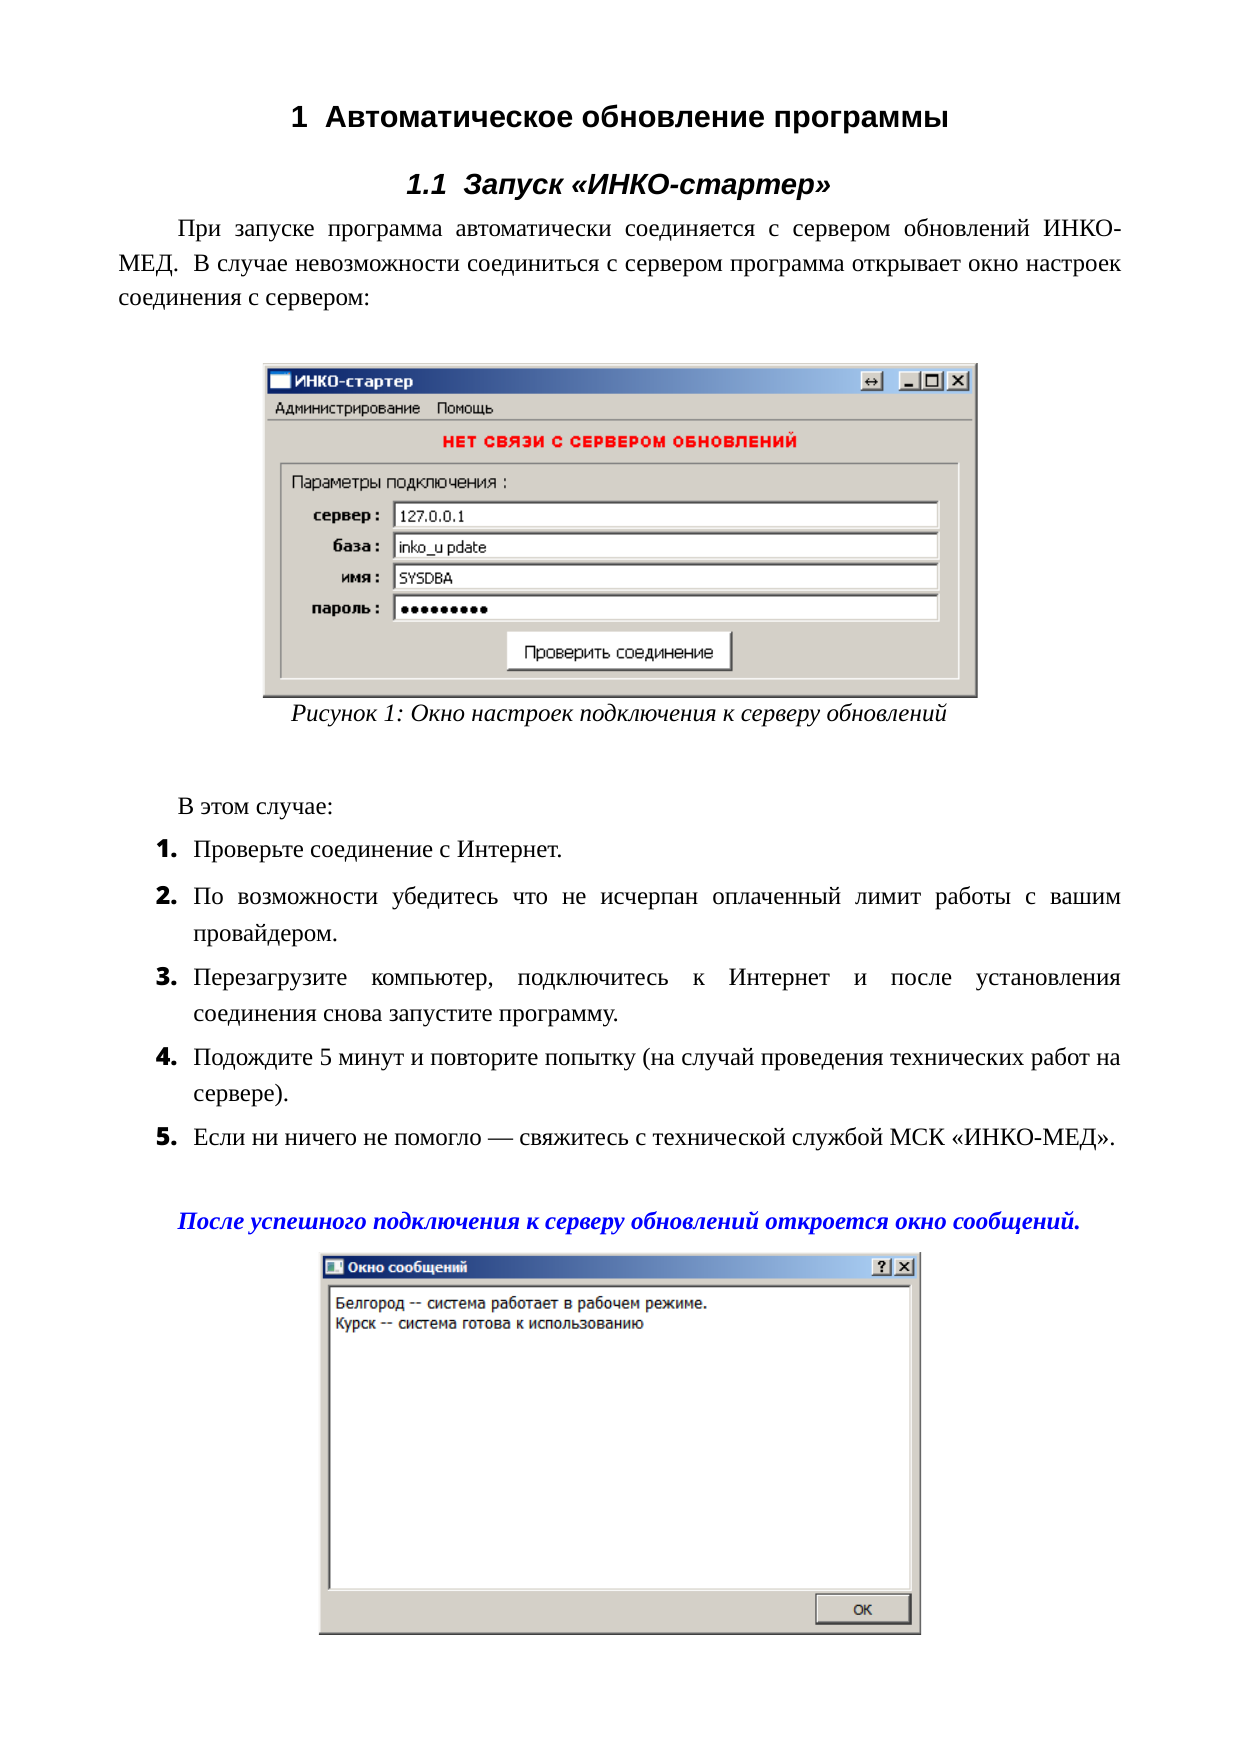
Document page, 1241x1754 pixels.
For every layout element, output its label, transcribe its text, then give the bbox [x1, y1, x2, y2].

text При запуске программа автоматически соединяется с сервером обновлений ИНКО-МЕД. В случае невозможности соединиться с сервером программа открывает окно настроек соединения с сервером: [118, 213, 1122, 311]
list Подождите 5 минут и повторите попытку (на случай проведения технических работ на сервере). [156, 1038, 1122, 1107]
text После успешного подключения к серверу обновлений откроется окно сообщений. [118, 1206, 1122, 1234]
picture [318, 1252, 922, 1635]
subtitle Запуск «ИНКО-стартер» [118, 167, 1122, 201]
list Проверьте соединение с Интернет. [156, 831, 1122, 865]
text В этом случае: [118, 791, 1122, 819]
list Если ни ничего не помогло — свяжитесь с технической службой МСК «ИНКО-МЕД». [156, 1118, 1122, 1153]
list По возможности убедитесь что не исчерпан оплаченный лимит работы с вашим провайдером. [156, 878, 1122, 946]
text Рисунок 1: Окно настроек подключения к серверу обновлений [206, 363, 1034, 727]
picture [262, 363, 978, 698]
list Перезагрузите компьютер, подключитесь к Интернет и после установления соединения снова запустите программу. [156, 958, 1122, 1027]
subtitle Автоматическое обновление программы [118, 98, 1122, 134]
